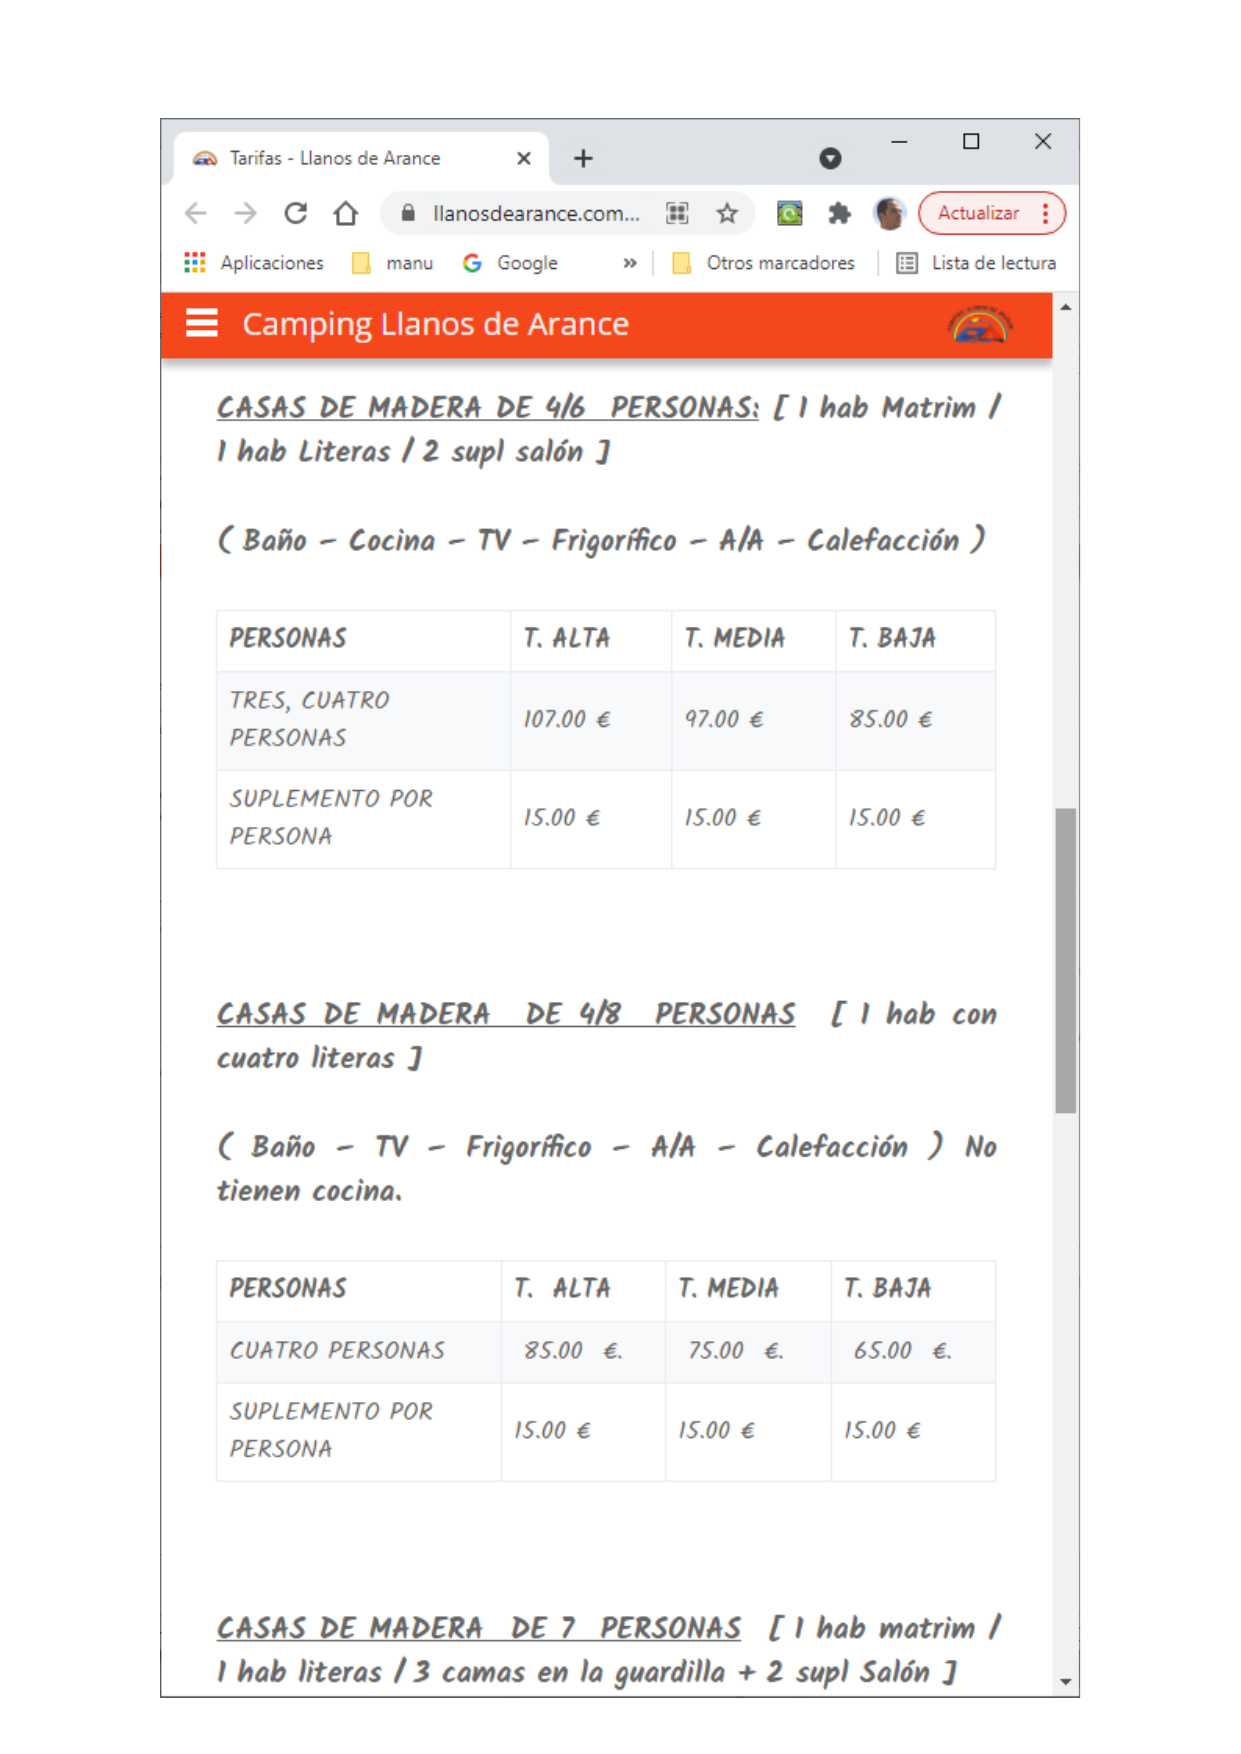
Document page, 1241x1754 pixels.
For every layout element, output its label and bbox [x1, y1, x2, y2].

picture [160, 118, 1081, 1698]
